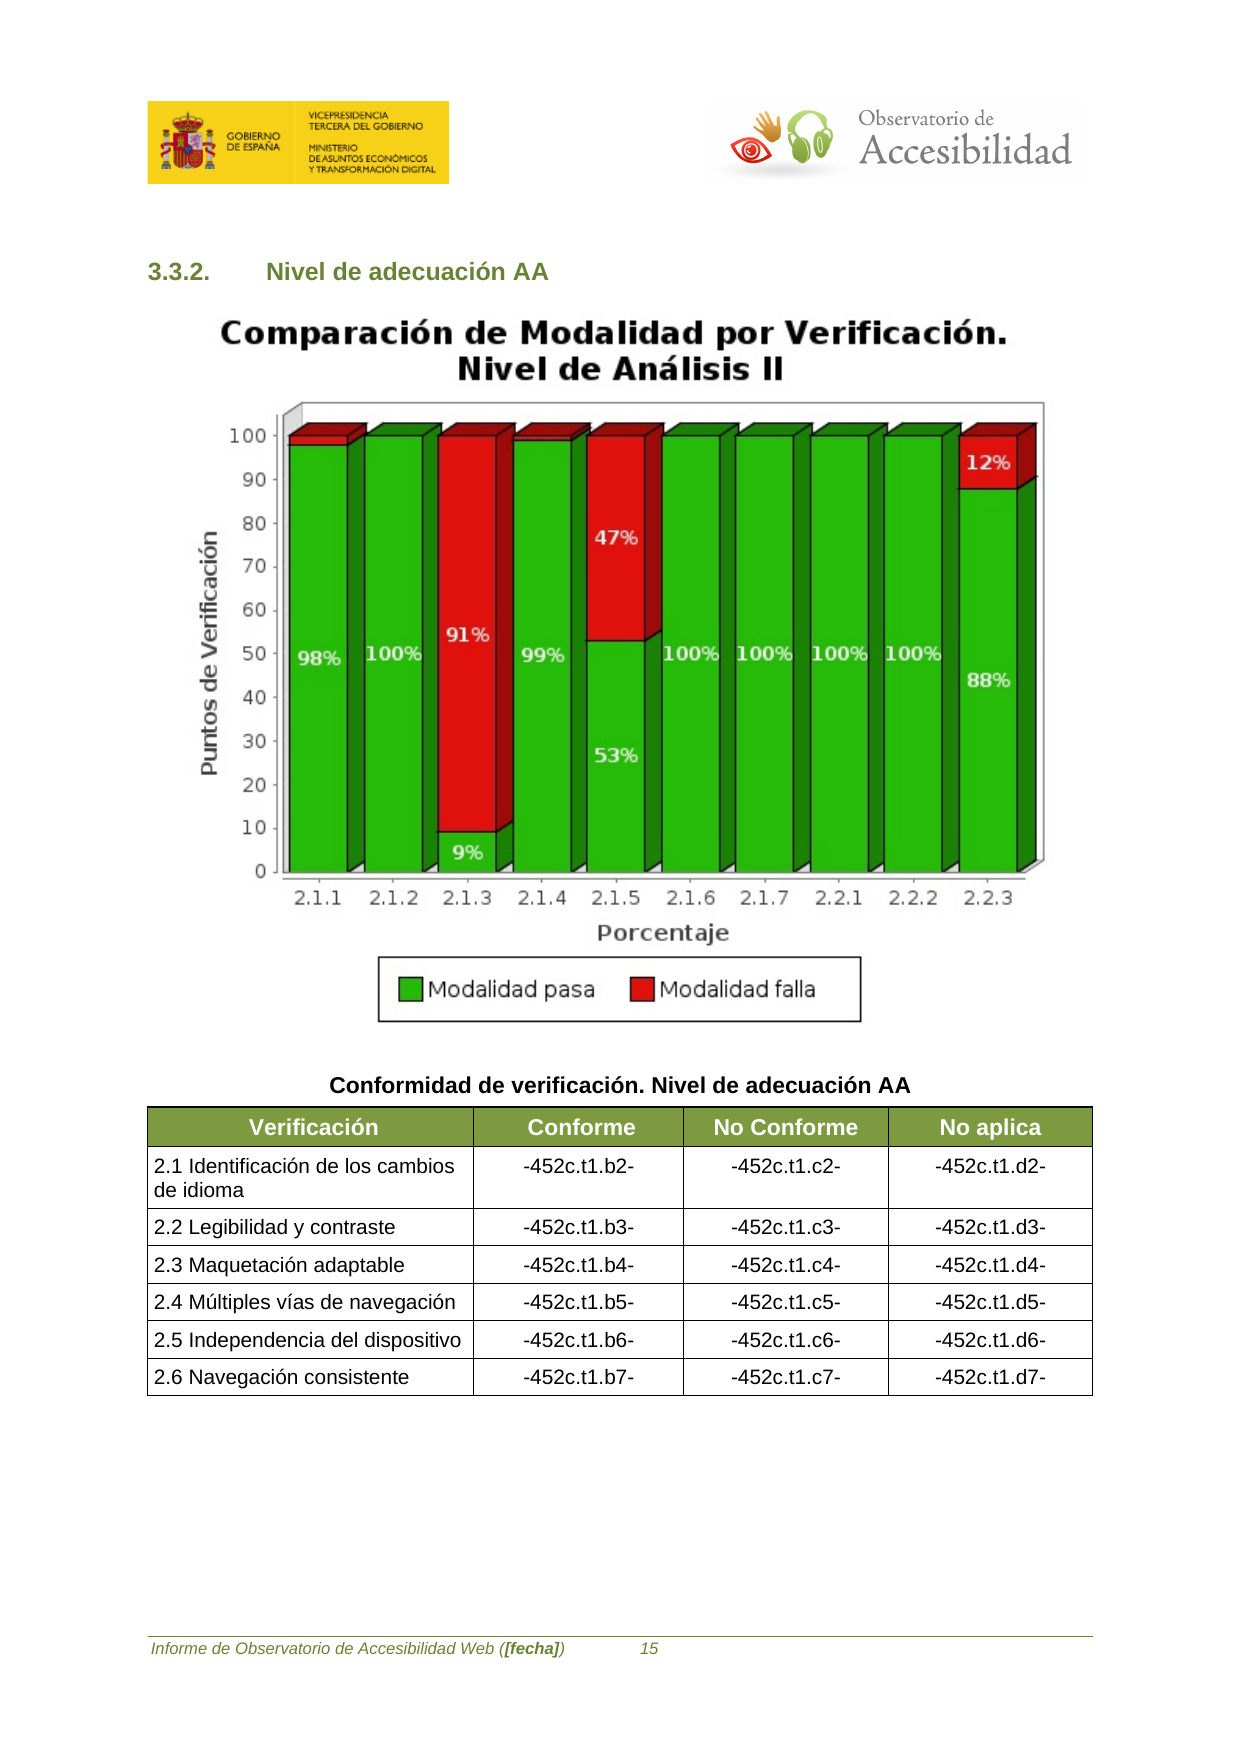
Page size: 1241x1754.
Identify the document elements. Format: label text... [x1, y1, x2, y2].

table_header No aplica [889, 1108, 1092, 1146]
table_header No Conforme [684, 1108, 888, 1146]
table_cell 2.1 Identificación de los cambios de idioma [148, 1147, 473, 1208]
table_cell -452c.t1.c3- [684, 1209, 888, 1245]
table_cell -452c.t1.b4- [474, 1246, 683, 1283]
picture [178, 313, 1062, 1024]
table_cell 2.4 Múltiples vías de navegación [148, 1284, 473, 1320]
table_cell -452c.t1.b5- [474, 1284, 683, 1320]
table_cell 2.2 Legibilidad y contraste [148, 1209, 473, 1245]
subtitle Nivel de adecuación AA [148, 257, 1092, 286]
table_cell -452c.t1.d3- [889, 1209, 1092, 1245]
table_cell -452c.t1.d6- [889, 1321, 1092, 1358]
table_cell -452c.t1.d4- [889, 1246, 1092, 1283]
table_cell -452c.t1.d7- [889, 1359, 1092, 1395]
table_cell -452c.t1.c7- [684, 1359, 888, 1395]
table_header Verificación [148, 1108, 473, 1146]
table_cell -452c.t1.c6- [684, 1321, 888, 1358]
picture [710, 101, 1086, 184]
table_cell 2.6 Navegación consistente [148, 1359, 473, 1395]
table_cell -452c.t1.b6- [474, 1321, 683, 1358]
table_header Conforme [474, 1108, 683, 1146]
table_cell -452c.t1.c4- [684, 1246, 888, 1283]
table_cell 2.3 Maquetación adaptable [148, 1246, 473, 1283]
table_cell -452c.t1.b3- [474, 1209, 683, 1245]
picture [147, 101, 450, 184]
table_cell -452c.t1.c2- [684, 1147, 888, 1208]
table_cell -452c.t1.d5- [889, 1284, 1092, 1320]
table_cell 2.5 Independencia del dispositivo [148, 1321, 473, 1358]
table_cell -452c.t1.b2- [474, 1147, 683, 1208]
text Conformidad de verificación. Nivel de adecuación AA [148, 1072, 1092, 1098]
table_cell -452c.t1.c5- [684, 1284, 888, 1320]
table_cell -452c.t1.d2- [889, 1147, 1092, 1208]
table_cell -452c.t1.b7- [474, 1359, 683, 1395]
